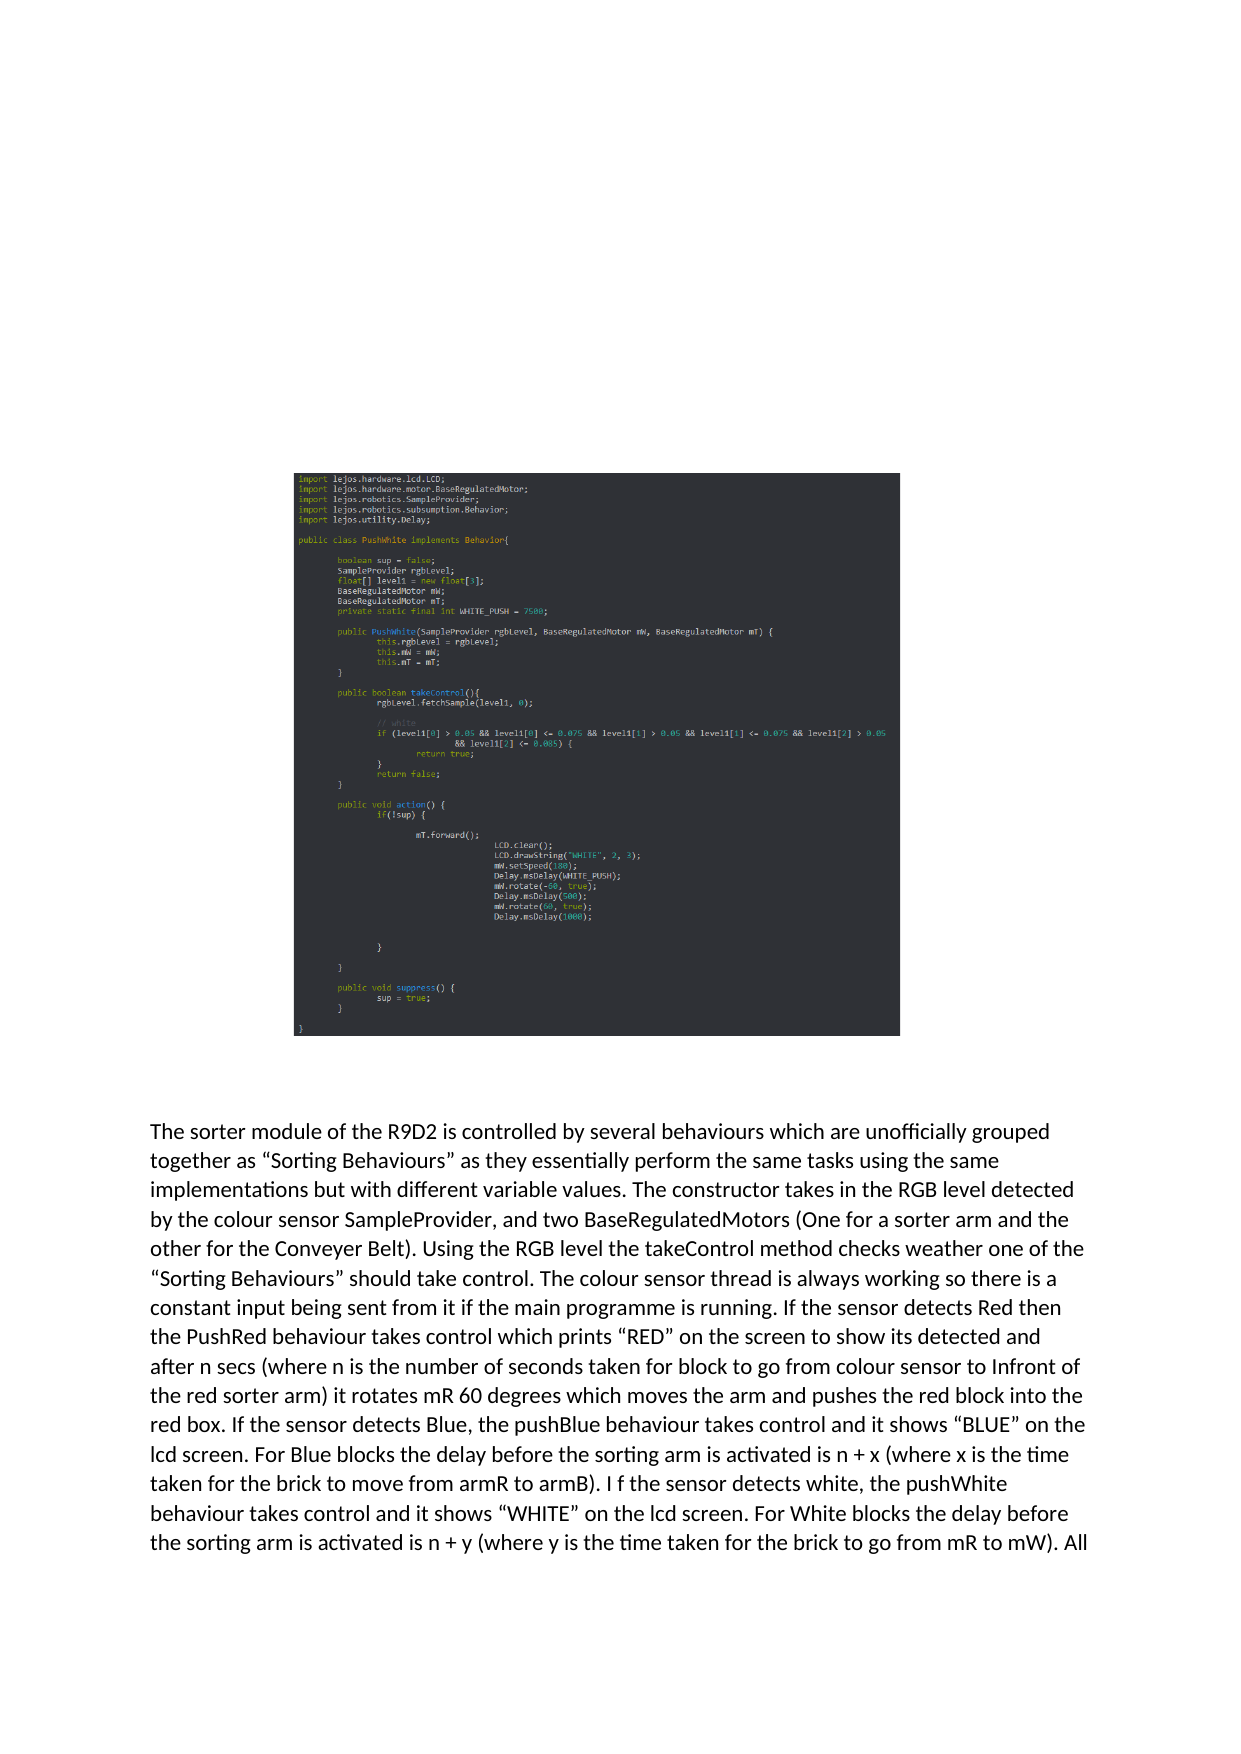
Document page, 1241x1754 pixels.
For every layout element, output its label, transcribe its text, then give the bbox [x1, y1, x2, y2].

text The sorter module of the R9D2 is controlled by several behaviours which are unofficially grouped together as “Sorting Behaviours” as they essentially perform the same tasks using the same implementations but with different variable values. The constructor takes in the RGB level detected by the colour sensor SampleProvider, and two BaseRegulatedMotors (One for a sorter arm and the other for the Conveyer Belt). Using the RGB level the takeControl method checks weather one of the “Sorting Behaviours” should take control. The colour sensor thread is always working so there is a constant input being sent from it if the main programme is running. If the sensor detects Red then the PushRed behaviour takes control which prints “RED” on the screen to show its detected and after n secs (where n is the number of seconds taken for block to go from colour sensor to Infront of the red sorter arm) it rotates mR 60 degrees which moves the arm and pushes the red block into the red box. If the sensor detects Blue, the pushBlue behaviour takes control and it shows “BLUE” on the lcd screen. For Blue blocks the delay before the sorting arm is activated is n + x (where x is the time taken for the brick to move from armR to armB). I f the sensor detects white, the pushWhite behaviour takes control and it shows “WHITE” on the lcd screen. For White blocks the delay before the sorting arm is activated is n + y (where y is the time taken for the brick to go from mR to mW). All [150, 1117, 1090, 1556]
